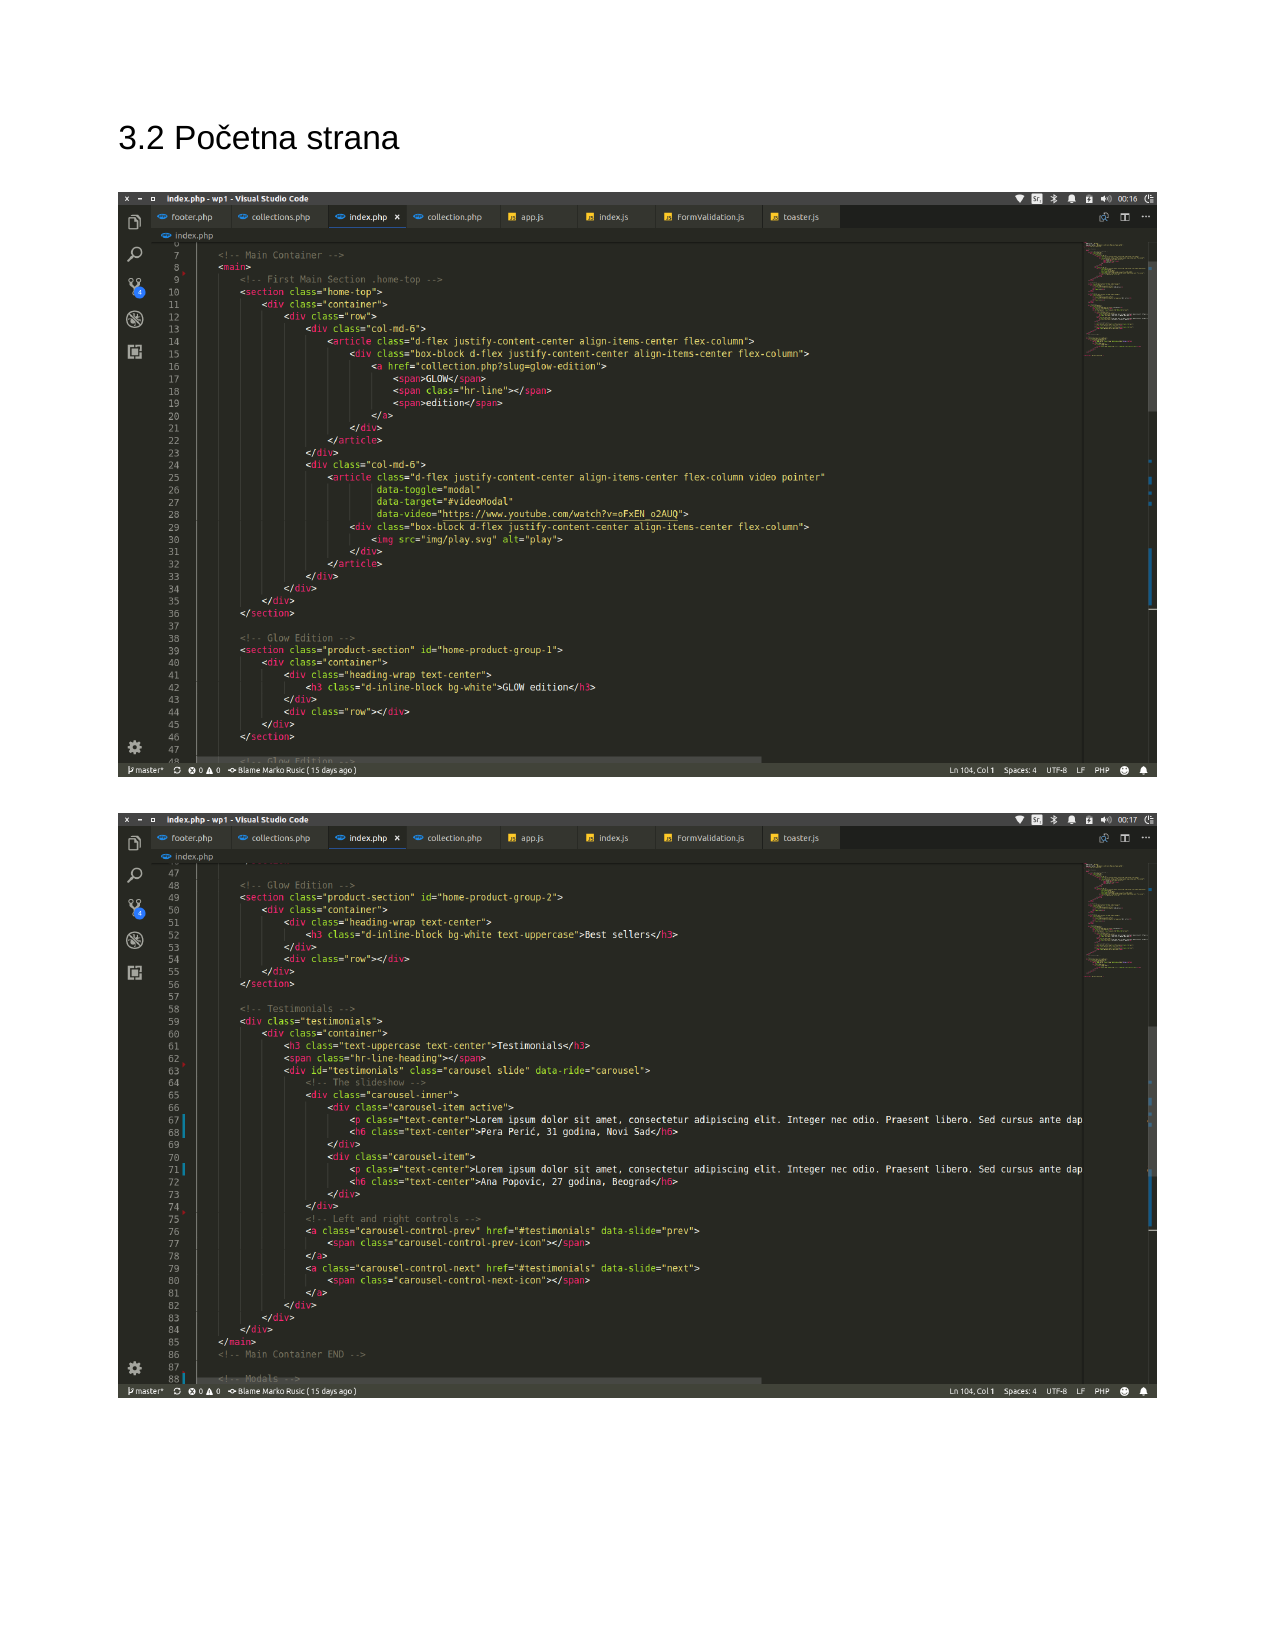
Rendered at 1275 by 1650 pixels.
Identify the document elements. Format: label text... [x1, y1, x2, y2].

subtitle 3.2 Početna strana [118, 118, 1157, 157]
picture [118, 192, 1157, 777]
picture [118, 813, 1157, 1398]
